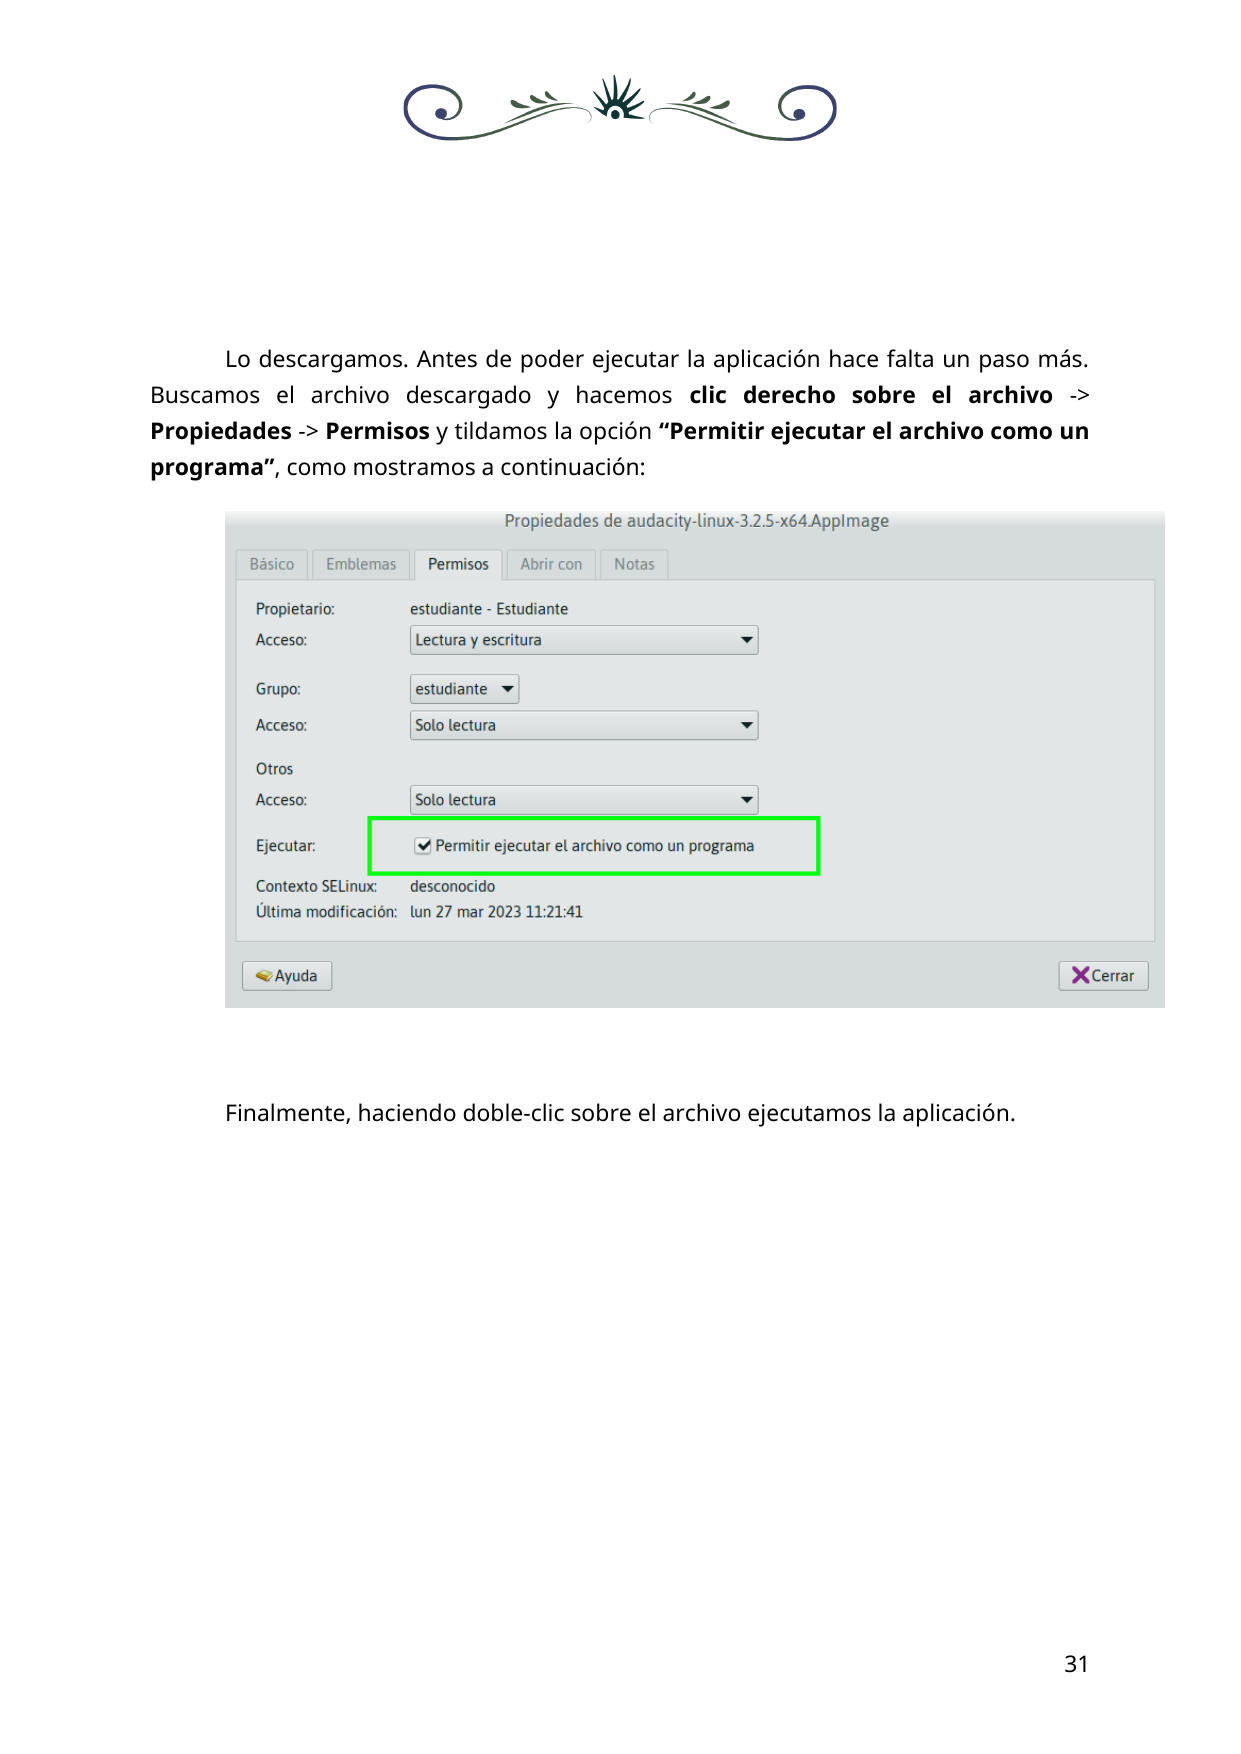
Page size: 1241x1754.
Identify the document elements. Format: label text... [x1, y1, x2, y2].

text Lo descargamos. Antes de poder ejecutar la aplicación hace falta un paso más. Buscamos el archivo descargado y hacemos clic derecho sobre el archivo -> Propiedades -> Permisos y tildamos la opción “Permitir ejecutar el archivo como un programa”, como mostramos a continuación: [150, 343, 1090, 482]
picture [403, 75, 837, 141]
picture [225, 511, 1166, 1008]
text Finalmente, haciendo doble-clic sobre el archivo ejecutamos la aplicación. [150, 1097, 1090, 1129]
